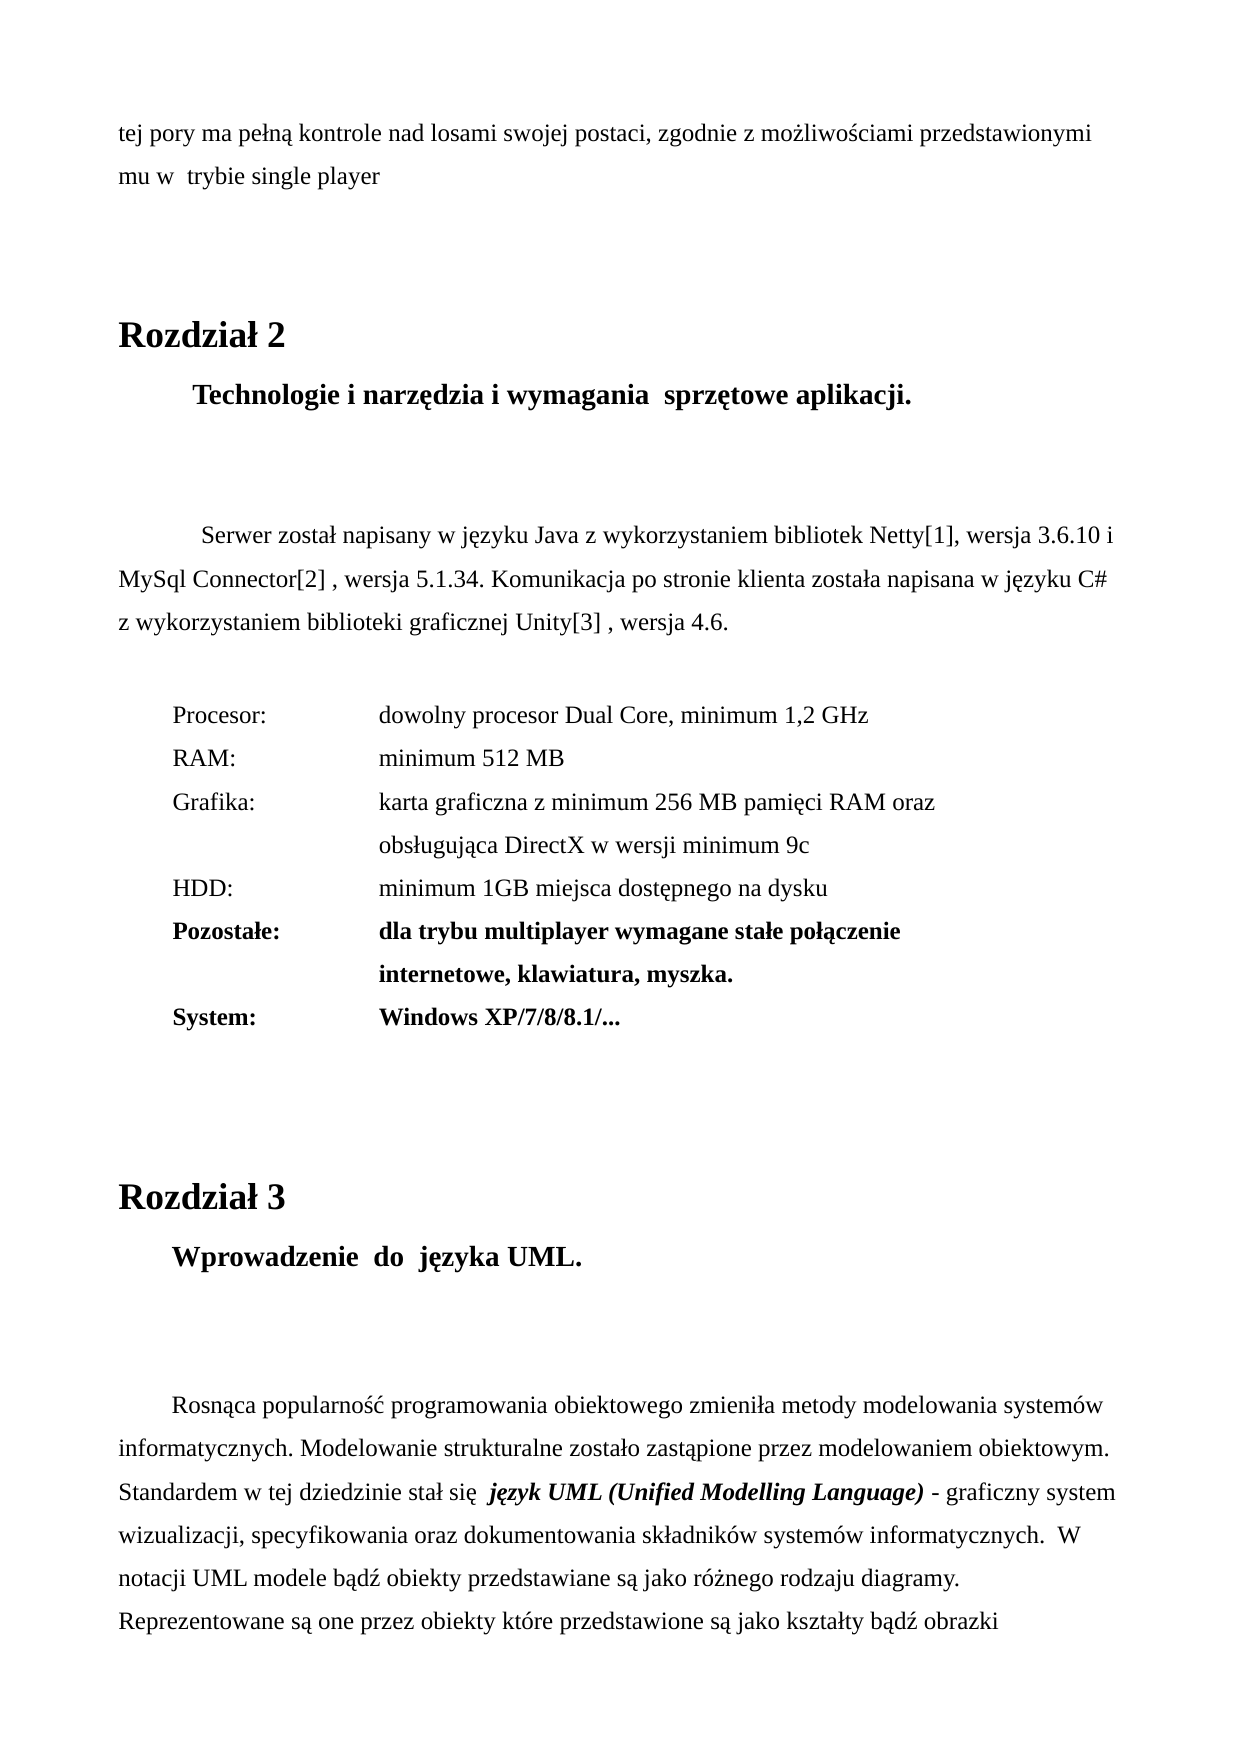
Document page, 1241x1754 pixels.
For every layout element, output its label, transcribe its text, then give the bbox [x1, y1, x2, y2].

text tej pory ma pełną kontrole nad losami swojej postaci, zgodnie z możliwościami przedstawionymi mu w trybie single player [118, 118, 1122, 190]
text Pozostałe: dla trybu multiplayer wymagane stałe połączenie internetowe, klawiatura, myszka. [118, 916, 1122, 988]
text HDD: minimum 1GB miejsca dostępnego na dysku [118, 873, 1122, 902]
text Serwer został napisany w języku Java z wykorzystaniem bibliotek Netty[1], wersja 3.6.10 i MySql Connector[2] , wersja 5.1.34. Komunikacja po stronie klienta została napisana w języku C# z wykorzystaniem biblioteki graficznej Unity[3] , wersja 4.6. [118, 521, 1122, 636]
text Rozdział 3 [118, 1175, 1122, 1218]
text System: Windows XP/7/8/8.1/... [118, 1002, 1122, 1031]
text Rosnąca popularność programowania obiektowego zmieniła metody modelowania systemów informatycznych. Modelowanie strukturalne zostało zastąpione przez modelowaniem obiektowym. Standardem w tej dziedzinie stał się język UML (Unified Modelling Language) - graficzny system wizualizacji, specyfikowania oraz dokumentowania składników systemów informatycznych. W notacji UML modele bądź obiekty przedstawiane są jako różnego rodzaju diagramy. Reprezentowane są one przez obiekty które przedstawione są jako kształty bądź obrazki [118, 1390, 1122, 1635]
text RAM: minimum 512 MB [118, 743, 1122, 772]
text Wprowadzenie do języka UML. [118, 1239, 1122, 1273]
text Grafika: karta graficzna z minimum 256 MB pamięci RAM oraz obsługująca DirectX w wersji minimum 9c [118, 787, 1122, 858]
text Technologie i narzędzia i wymagania sprzętowe aplikacji. [118, 377, 1122, 410]
text Procesor: dowolny procesor Dual Core, minimum 1,2 GHz [118, 700, 1122, 729]
text Rozdział 2 [118, 312, 1122, 355]
